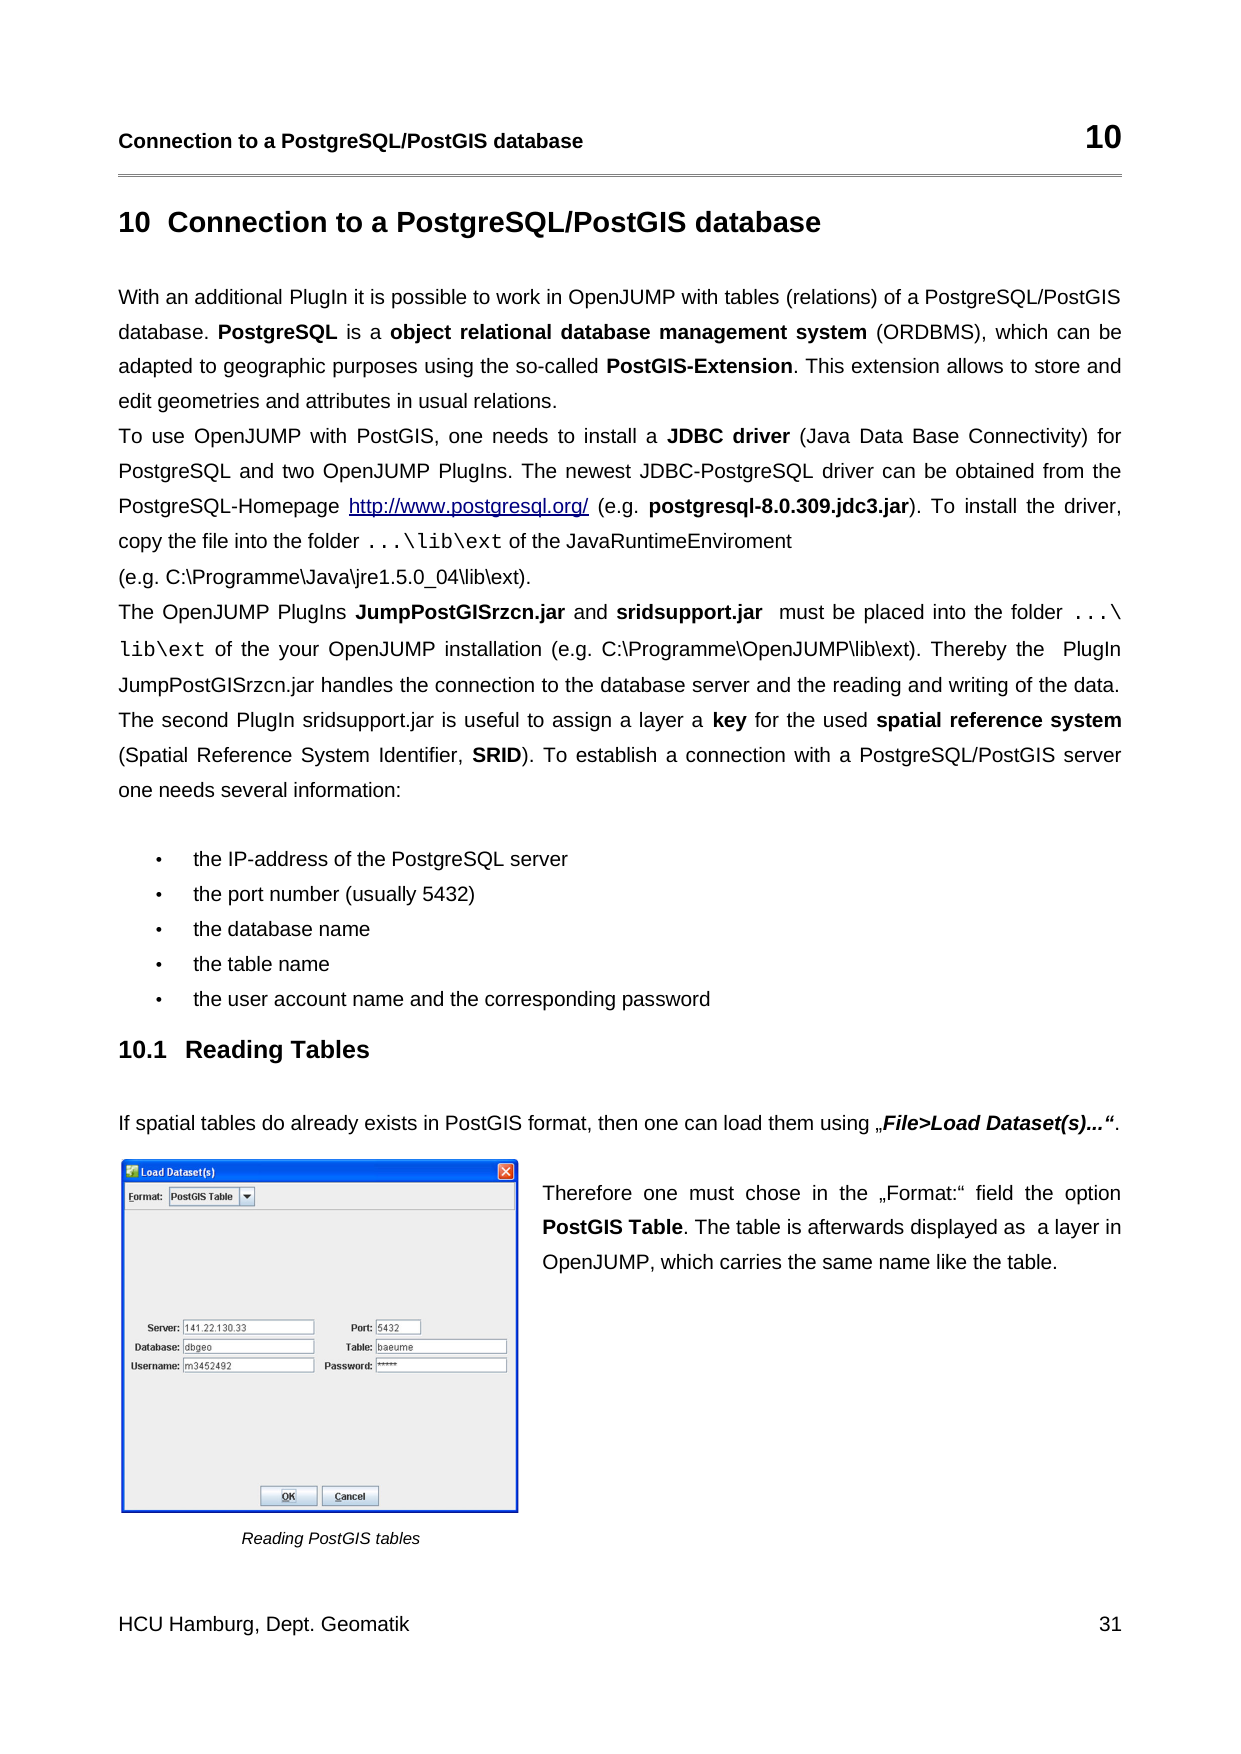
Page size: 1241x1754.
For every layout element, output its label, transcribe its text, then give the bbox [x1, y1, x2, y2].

list the database name [156, 918, 1122, 941]
list the user account name and the corresponding password [156, 987, 1122, 1010]
text To use OpenJUMP with PostGIS, one needs to install a JDBC driver (Java Data Base Connectivity) for PostgreSQL and two OpenJUMP PlugIns. The newest JDBC-PostgreSQL driver can be obtained from the PostgreSQL-Homepage http://www.postgresql.org/ (e.g. postgresql-8.0.309.jdc3.jar). To install the driver, copy the file into the folder ...\lib\ext of the JavaRuntimeEnviroment [118, 425, 1122, 554]
text The OpenJUMP PlugIns JumpPostGISrzcn.jar and sridsupport.jar must be placed into the folder ...\lib\ext of the your OpenJUMP installation (e.g. C:\Programme\OpenJUMP\lib\ext). Thereby the PlugIn JumpPostGISrzcn.jar handles the connection to the database server and the reading and writing of the data. The second PlugIn sridsupport.jar is useful to assign a layer a key for the used spatial reference system (Spatial Reference System Identifier, SRID). To establish a connection with a PostgreSQL/PostGIS server one needs several information: [118, 601, 1122, 836]
subtitle Connection to a PostgreSQL/PostGIS database [118, 206, 1122, 238]
list the IP-address of the PostgreSQL server [156, 848, 1122, 871]
list the table name [156, 952, 1122, 976]
text If spatial tables do already exists in PostGIS format, then one can load them using „File>Load Dataset(s)...“. [118, 1112, 1122, 1135]
subtitle Reading Tables [118, 1035, 1122, 1063]
text (e.g. C:\Programme\Java\jre1.5.0_04\lib\ext). [118, 566, 1122, 589]
picture [121, 1159, 519, 1513]
text With an additional PlugIn it is possible to work in OpenJUMP with tables (relations) of a PostgreSQL/PostGIS database. PostgreSQL is a object relational database management system (ORDBMS), which can be adapted to geographic purposes using the so-called PostGIS-Extension. This extension allows to store and edit geometries and attributes in usual relations. [118, 286, 1122, 413]
text Therefore one must chose in the „Format:“ field the option PostGIS Table. The table is afterwards displayed as a layer in OpenJUMP, which carries the same name like the table. [519, 1181, 1122, 1274]
list the port number (usually 5432) [156, 883, 1122, 906]
text Reading PostGIS tables [118, 1529, 1122, 1548]
